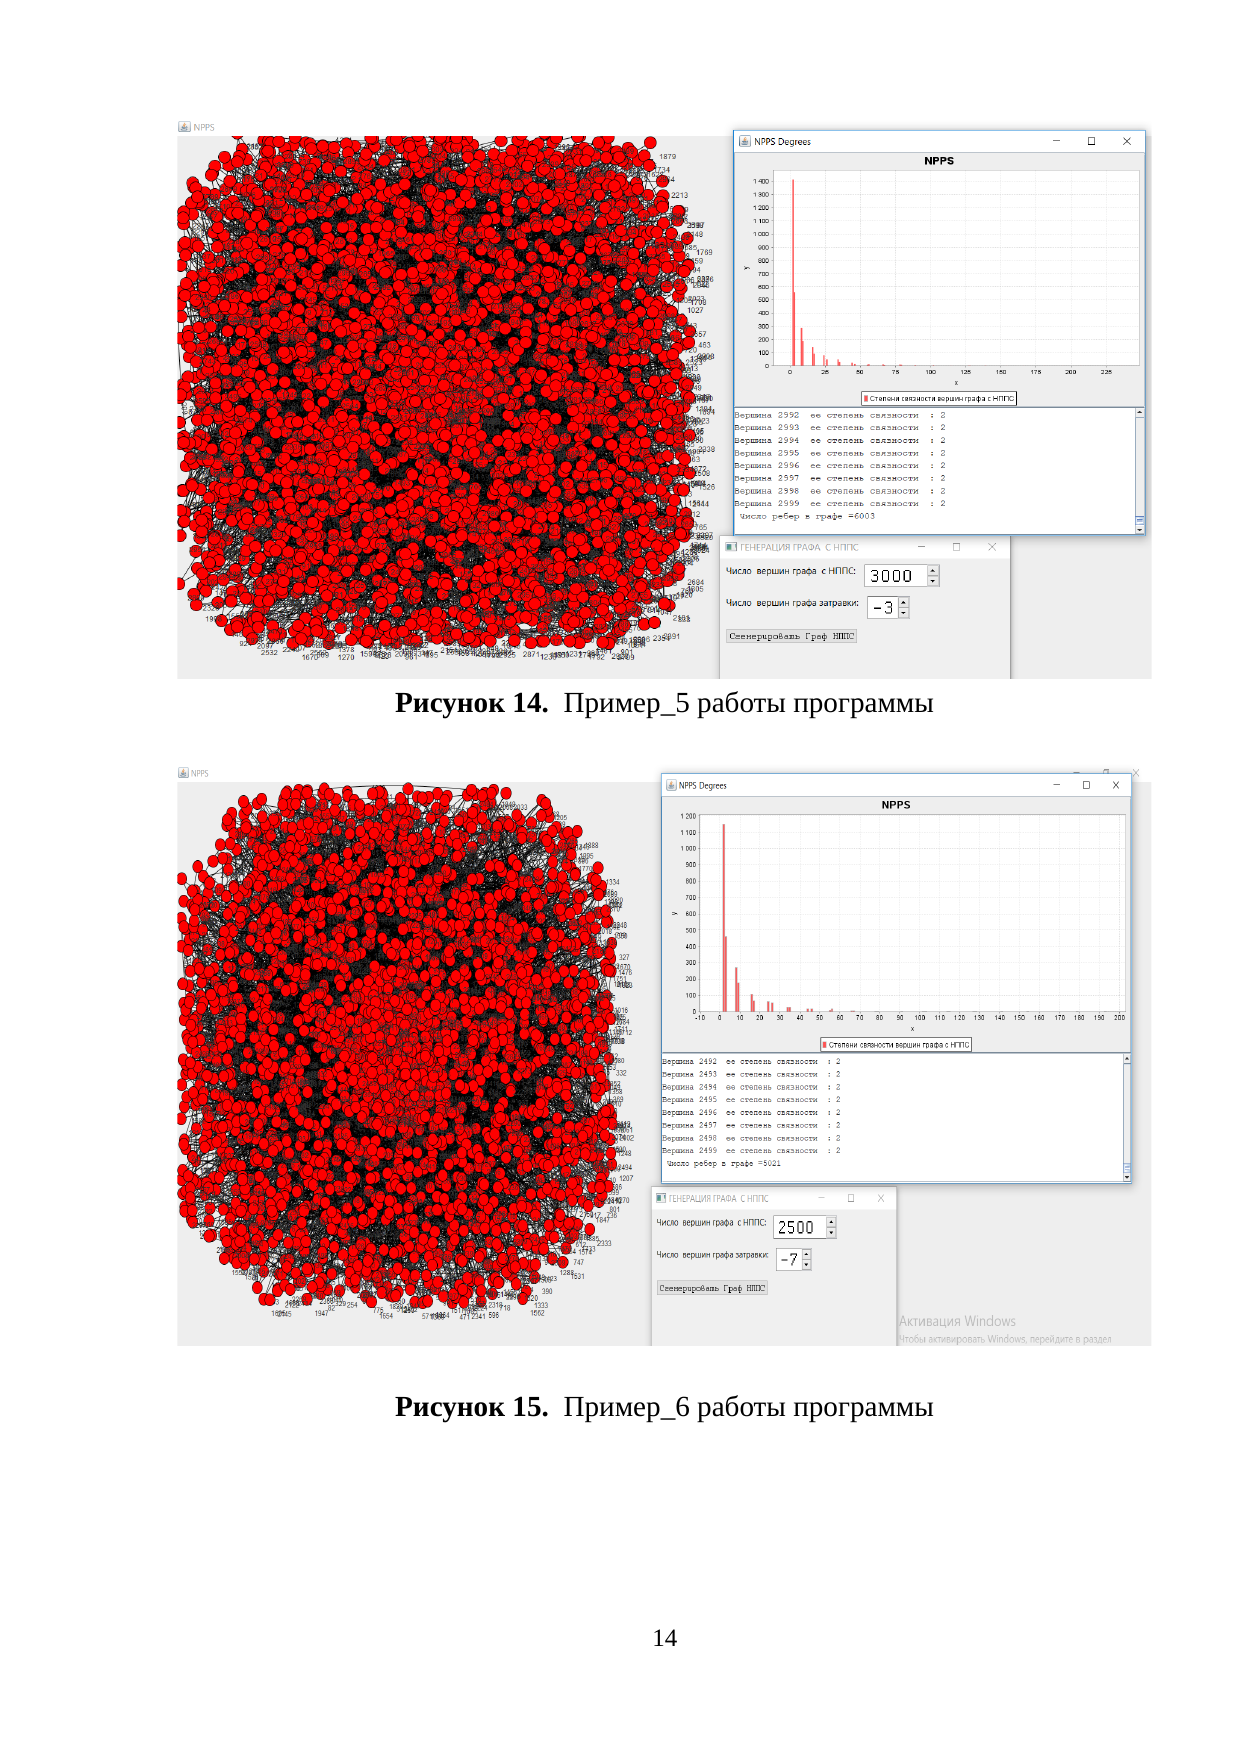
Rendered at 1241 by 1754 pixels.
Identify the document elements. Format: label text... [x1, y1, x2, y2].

text Рисунок 14. Пример_5 работы программы [177, 686, 1152, 719]
picture [177, 764, 1152, 1346]
picture [177, 118, 1152, 679]
text Рисунок 15. Пример_6 работы программы [177, 1389, 1152, 1423]
